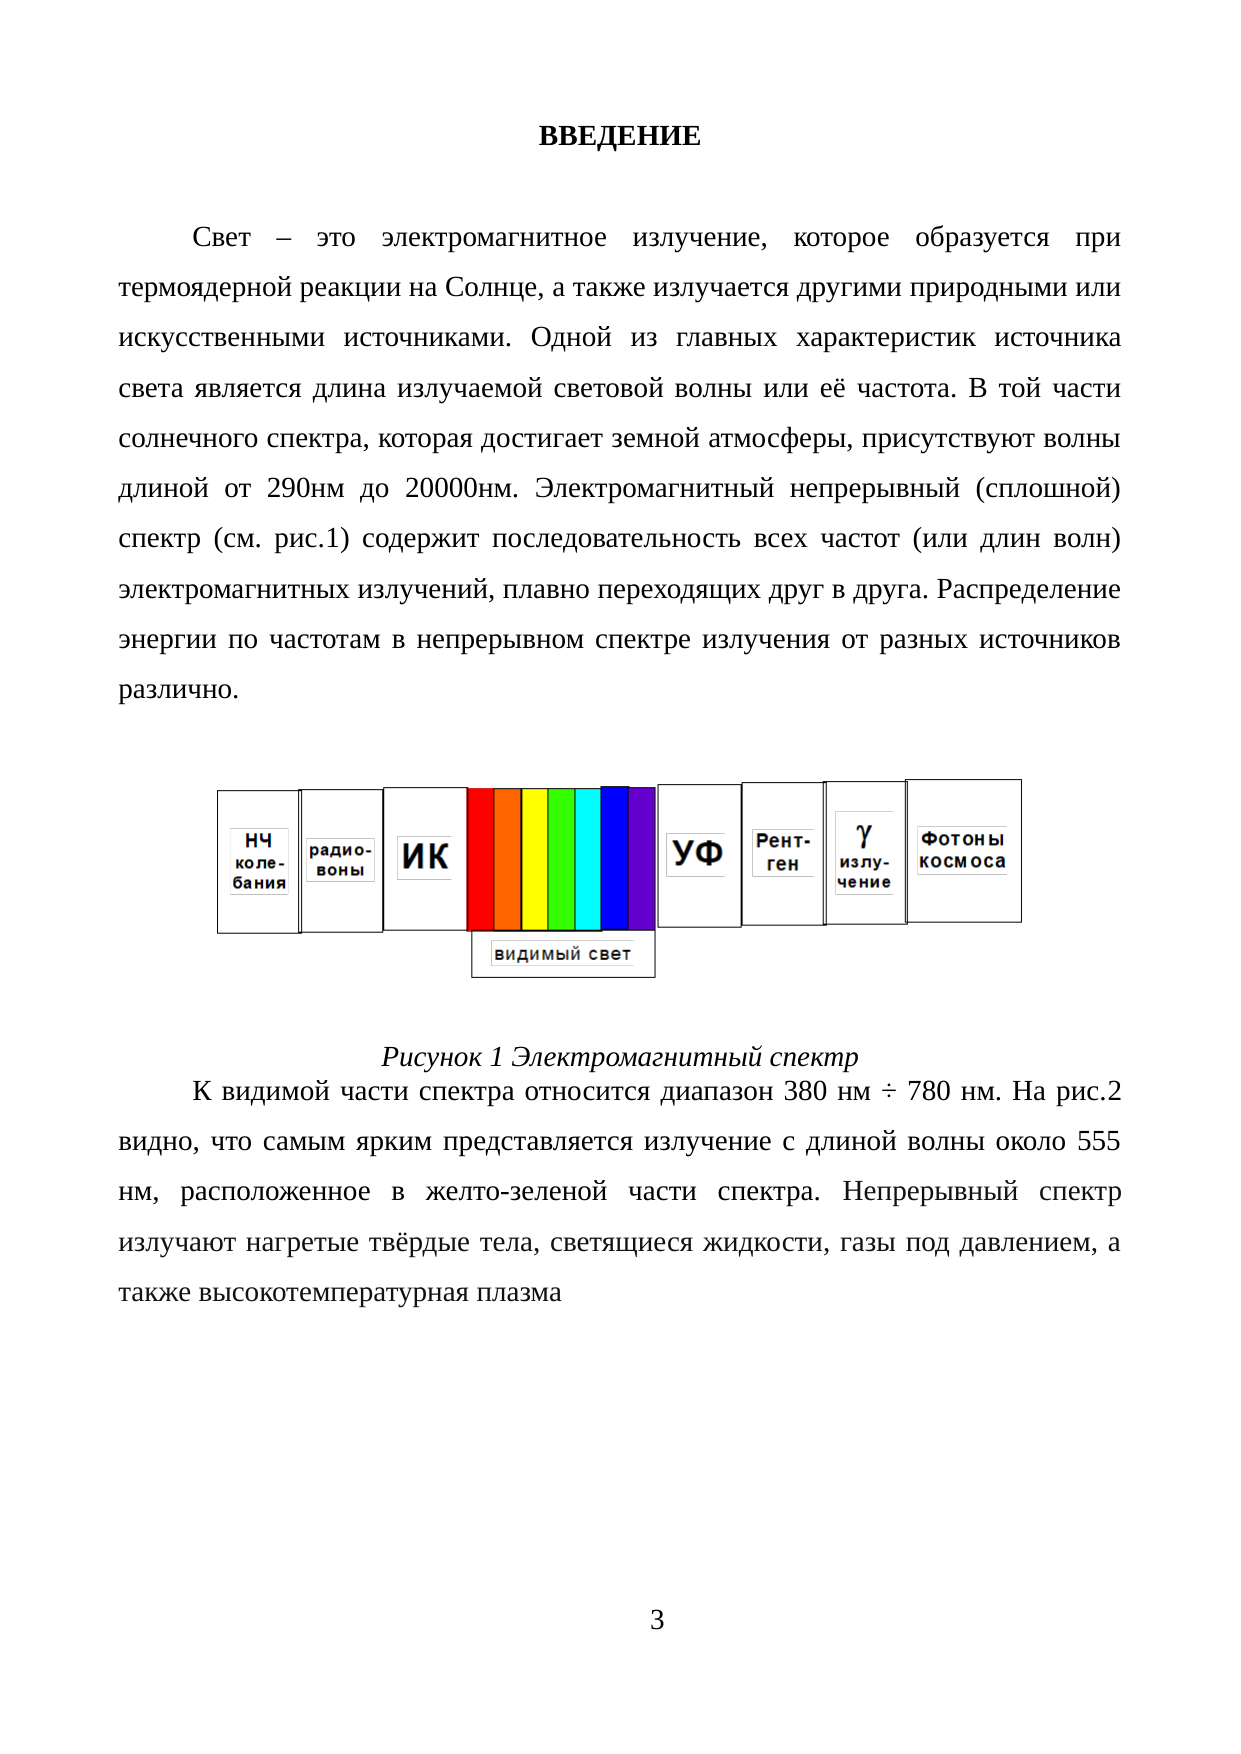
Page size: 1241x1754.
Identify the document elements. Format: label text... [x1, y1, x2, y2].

subtitle ВВЕДЕНИЕ [118, 118, 1122, 202]
text Рисунок 1 Электромагнитный спектр [118, 1039, 1122, 1073]
text Свет – это электромагнитное излучение, которое образуется при термоядерной реакции на Солнце, а также излучается другими природными или искусственными источниками. Одной из главных характеристик источника света является длина излучаемой световой волны или её частота. В той части солнечного спектра, которая достигает земной атмосферы, присутствуют волны длиной от 290нм до 20000нм. Электромагнитный непрерывный (сплошной) спектр (см. рис.1) содержит последовательность всех частот (или длин волн) электромагнитных излучений, плавно переходящих друг в друга. Распределение энергии по частотам в непрерывном спектре излучения от разных источников различно. [118, 219, 1122, 705]
picture [188, 750, 1052, 1009]
text К видимой части спектра относится диапазон 380 нм ÷ 780 нм. На рис.2 видно, что самым ярким представляется излучение с длиной волны около 555 нм, расположенное в желто-зеленой части спектра. Непрерывный спектр излучают нагретые твёрдые тела, светящиеся жидкости, газы под давлением, а также высокотемпературная плазма [118, 1073, 1122, 1308]
